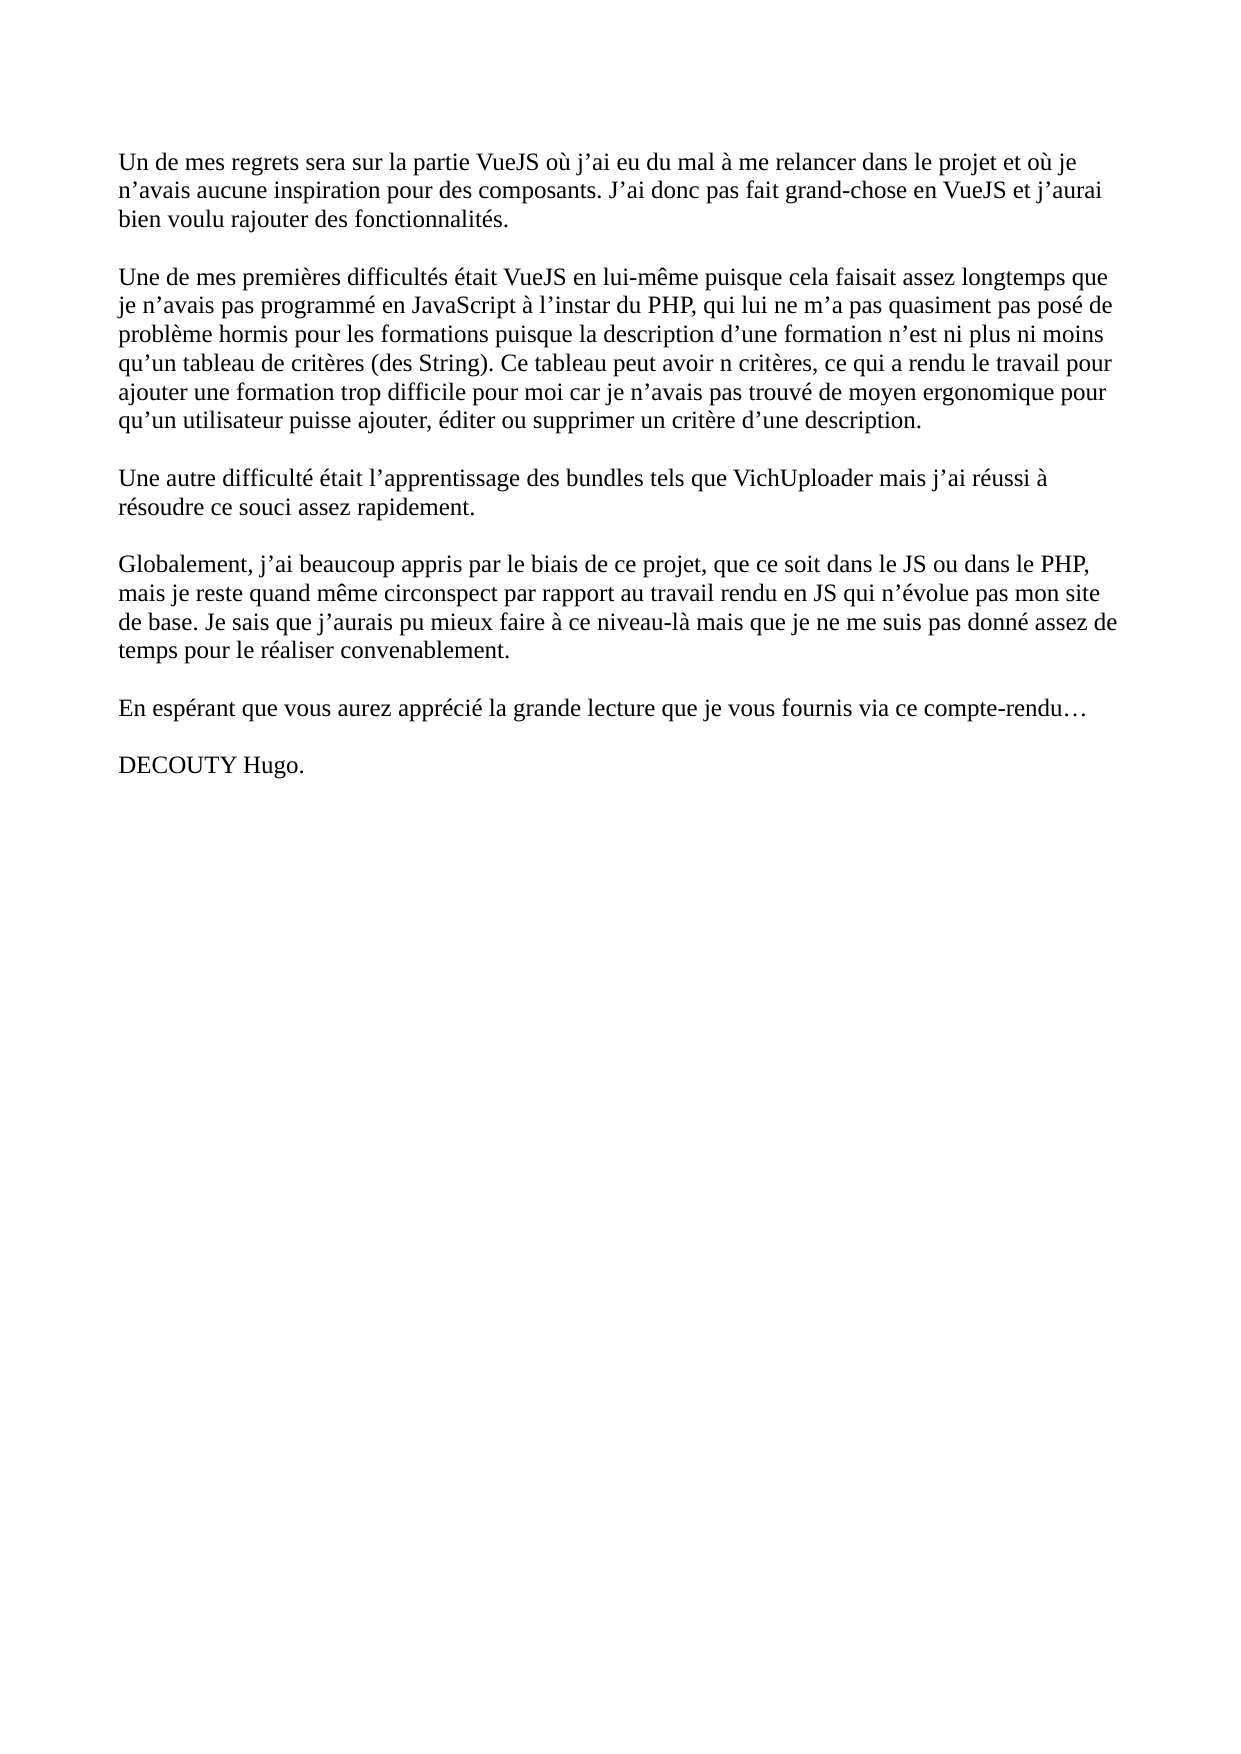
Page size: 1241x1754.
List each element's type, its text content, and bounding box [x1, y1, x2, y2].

text Un de mes regrets sera sur la partie VueJS où j’ai eu du mal à me relancer dans le projet et où je n’avais aucune inspiration pour des composants. J’ai donc pas fait grand-chose en VueJS et j’aurai bien voulu rajouter des fonctionnalités. [118, 147, 1122, 233]
text Une autre difficulté était l’apprentissage des bundles tels que VichUploader mais j’ai réussi à résoudre ce souci assez rapidement. [118, 463, 1122, 521]
text Globalement, j’ai beaucoup appris par le biais de ce projet, que ce soit dans le JS ou dans le PHP, mais je reste quand même circonspect par rapport au travail rendu en JS qui n’évolue pas mon site de base. Je sais que j’aurais pu mieux faire à ce niveau-là mais que je ne me suis pas donné assez de temps pour le réaliser convenablement. [118, 549, 1122, 664]
text Une de mes premières difficultés était VueJS en lui-même puisque cela faisait assez longtemps que je n’avais pas programmé en JavaScript à l’instar du PHP, qui lui ne m’a pas quasiment pas posé de problème hormis pour les formations puisque la description d’une formation n’est ni plus ni moins qu’un tableau de critères (des String). Ce tableau peut avoir n critères, ce qui a rendu le travail pour ajouter une formation trop difficile pour moi car je n’avais pas trouvé de moyen ergonomique pour qu’un utilisateur puisse ajouter, éditer ou supprimer un critère d’une description. [118, 233, 1122, 434]
text DECOUTY Hugo. [118, 751, 1122, 779]
text En espérant que vous aurez apprécié la grande lecture que je vous fournis via ce compte-rendu… [118, 693, 1122, 722]
